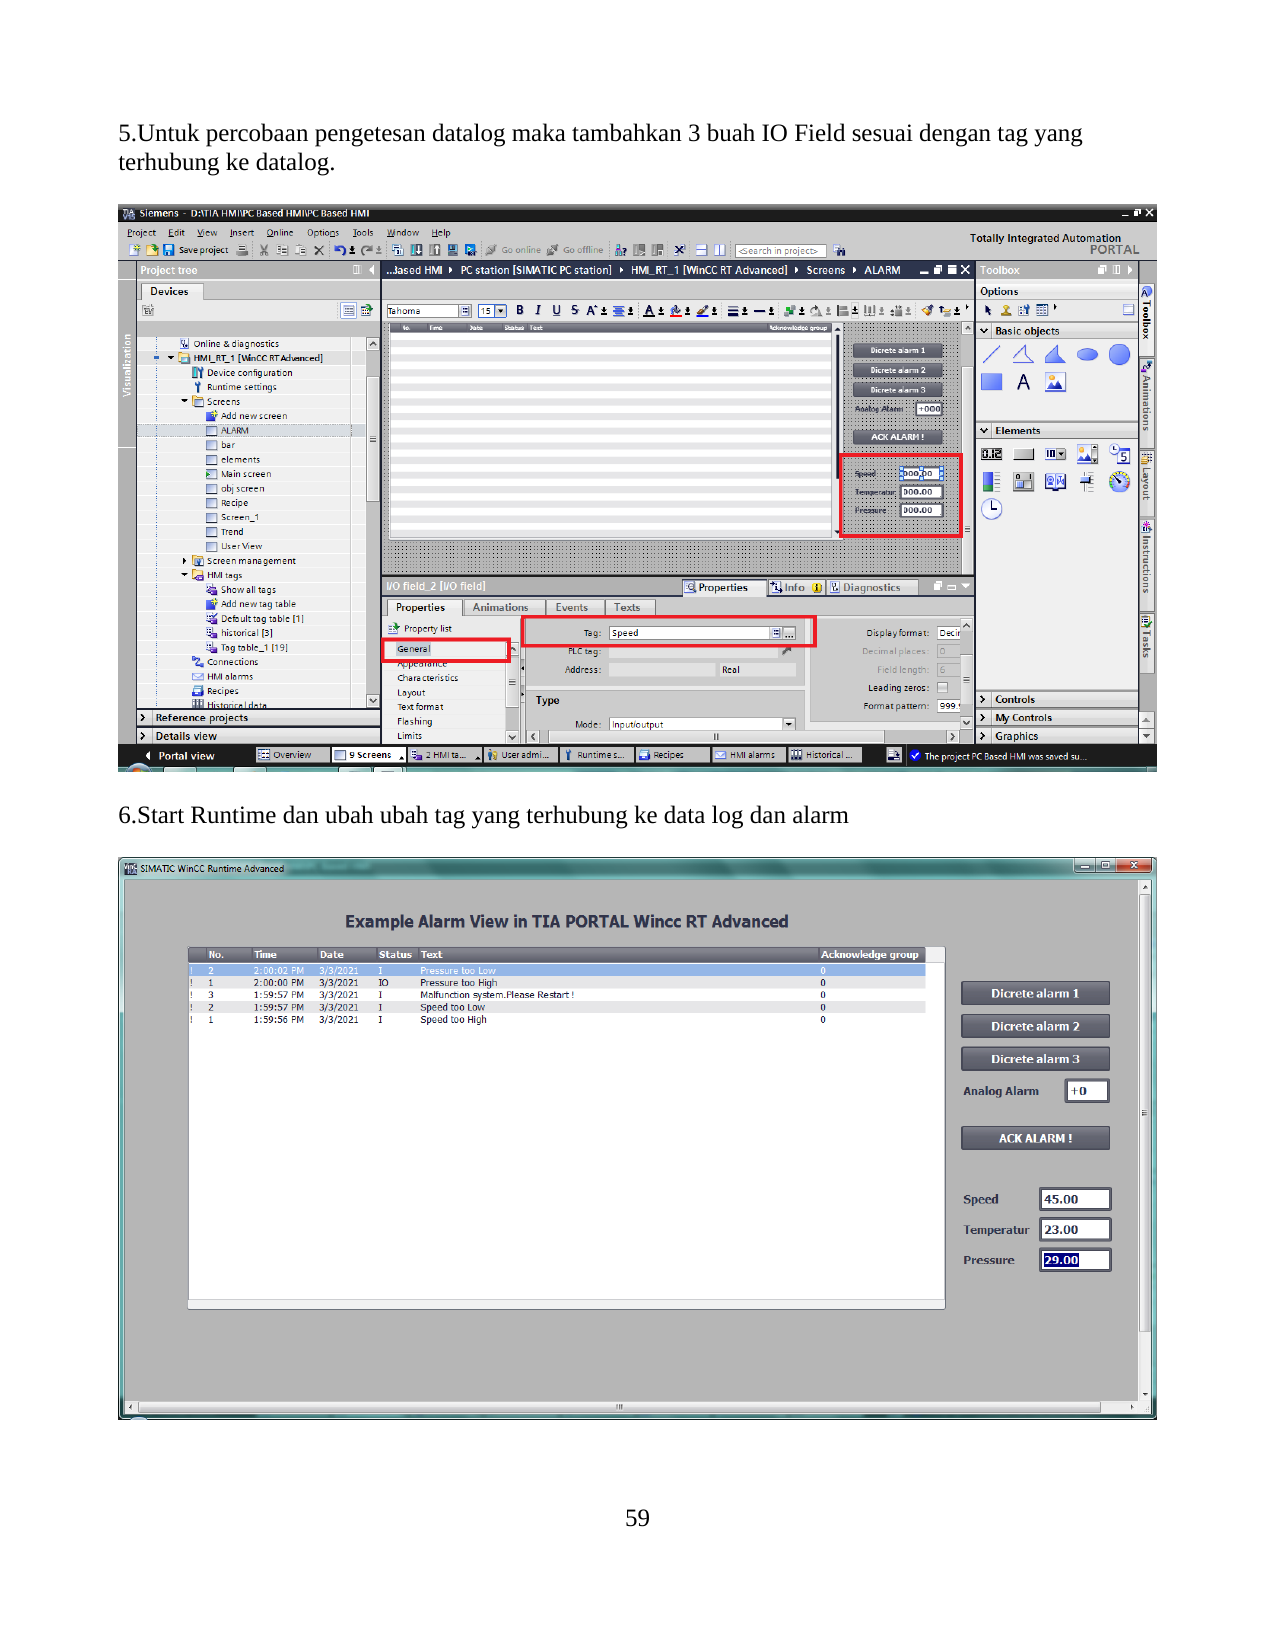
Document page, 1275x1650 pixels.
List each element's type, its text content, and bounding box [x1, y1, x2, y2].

picture [118, 204, 1157, 772]
text 5.Untuk percobaan pengetesan datalog maka tambahkan 3 buah IO Field sesuai dengan tag yang terhubung ke datalog. [118, 118, 1157, 176]
text 6.Start Runtime dan ubah ubah tag yang terhubung ke data log dan alarm [118, 800, 1157, 829]
picture [118, 857, 1157, 1421]
